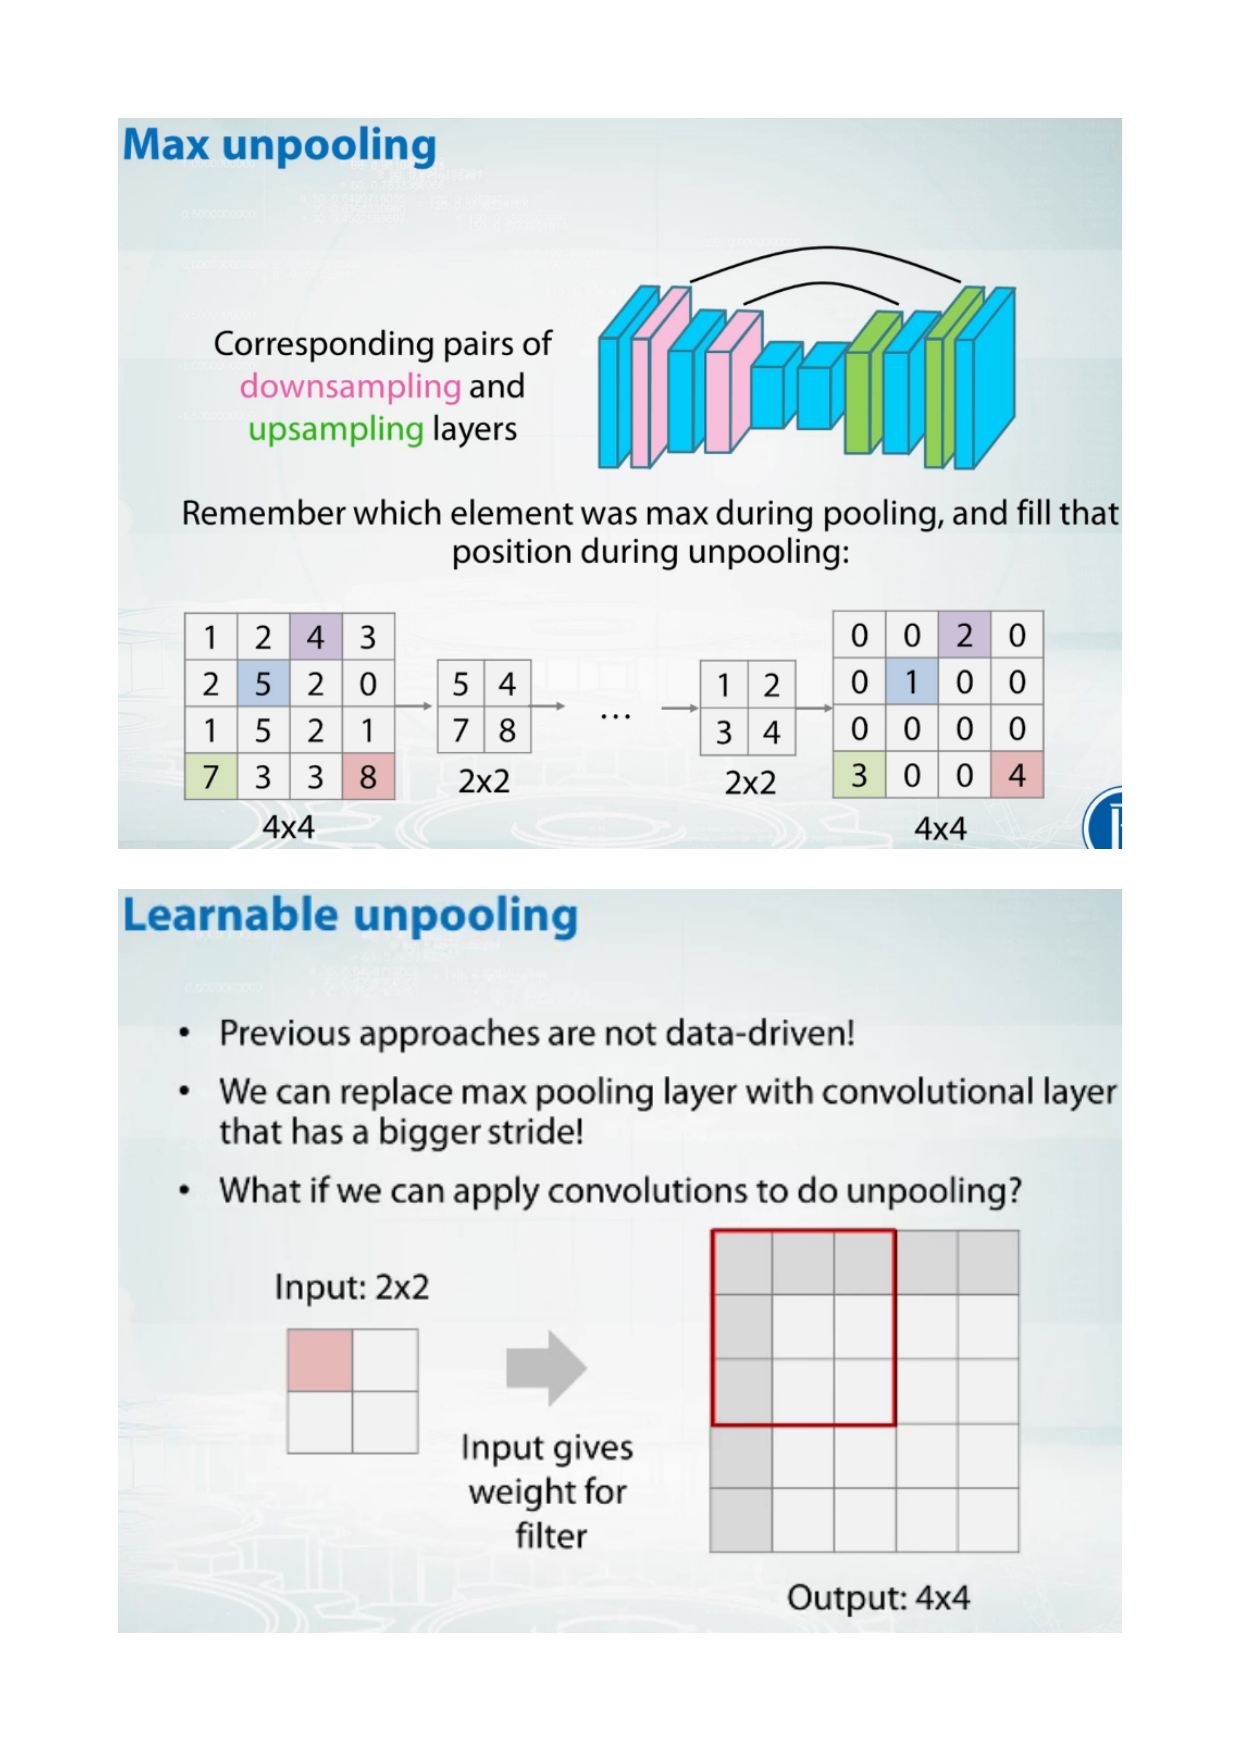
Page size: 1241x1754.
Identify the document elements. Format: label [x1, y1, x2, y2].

picture [118, 889, 1123, 1633]
picture [118, 118, 1123, 849]
